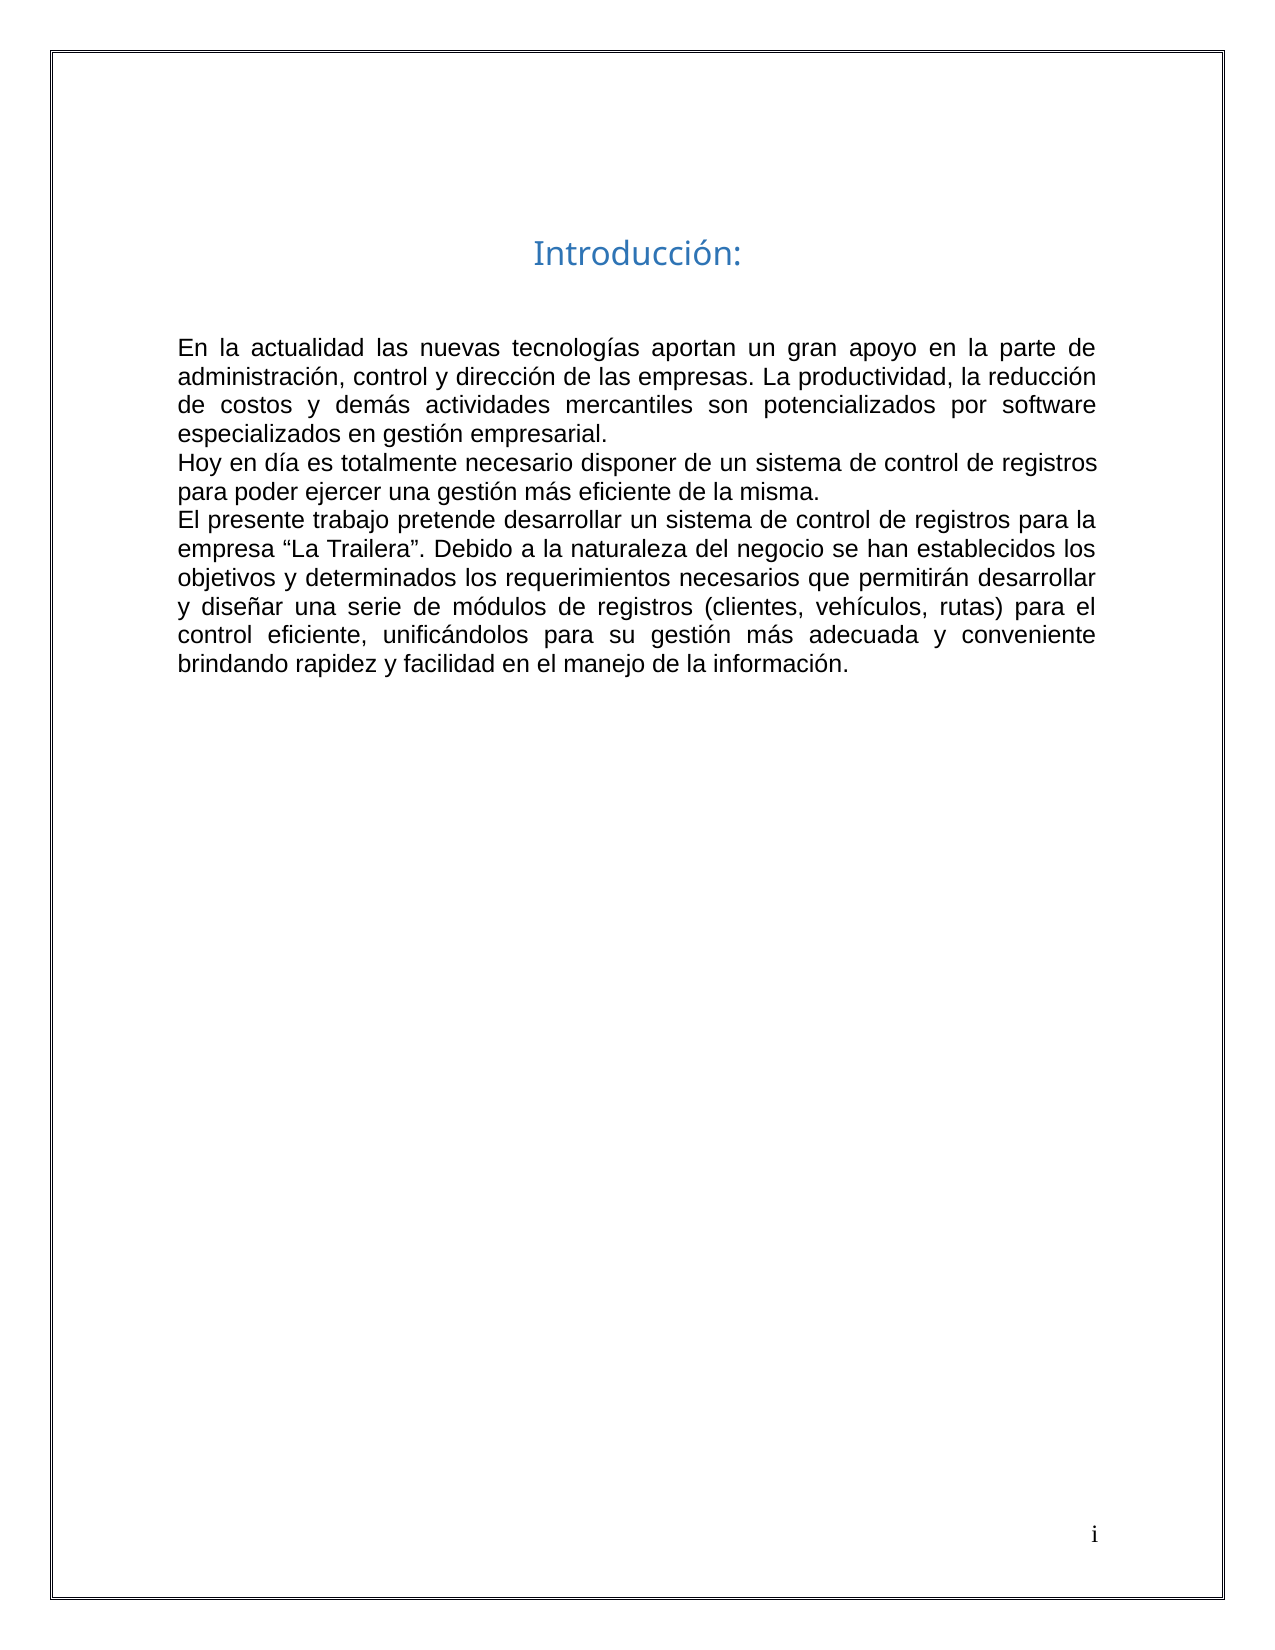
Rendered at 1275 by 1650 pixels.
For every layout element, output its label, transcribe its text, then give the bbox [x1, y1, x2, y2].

text El presente trabajo pretende desarrollar un sistema de control de registros para la empresa “La Trailera”. Debido a la naturaleza del negocio se han establecidos los objetivos y determinados los requerimientos necesarios que permitirán desarrollar y diseñar una serie de módulos de registros (clientes, vehículos, rutas) para el control eficiente, unificándolos para su gestión más adecuada y conveniente brindando rapidez y facilidad en el manejo de la información. [177, 506, 1098, 678]
text En la actualidad las nuevas tecnologías aportan un gran apoyo en la parte de administración, control y dirección de las empresas. La productividad, la reducción de costos y demás actividades mercantiles son potencializados por software especializados en gestión empresarial. [177, 333, 1098, 448]
subtitle Introducción: [177, 230, 1098, 276]
text Hoy en día es totalmente necesario disponer de un sistema de control de registros para poder ejercer una gestión más eficiente de la misma. [177, 448, 1098, 506]
